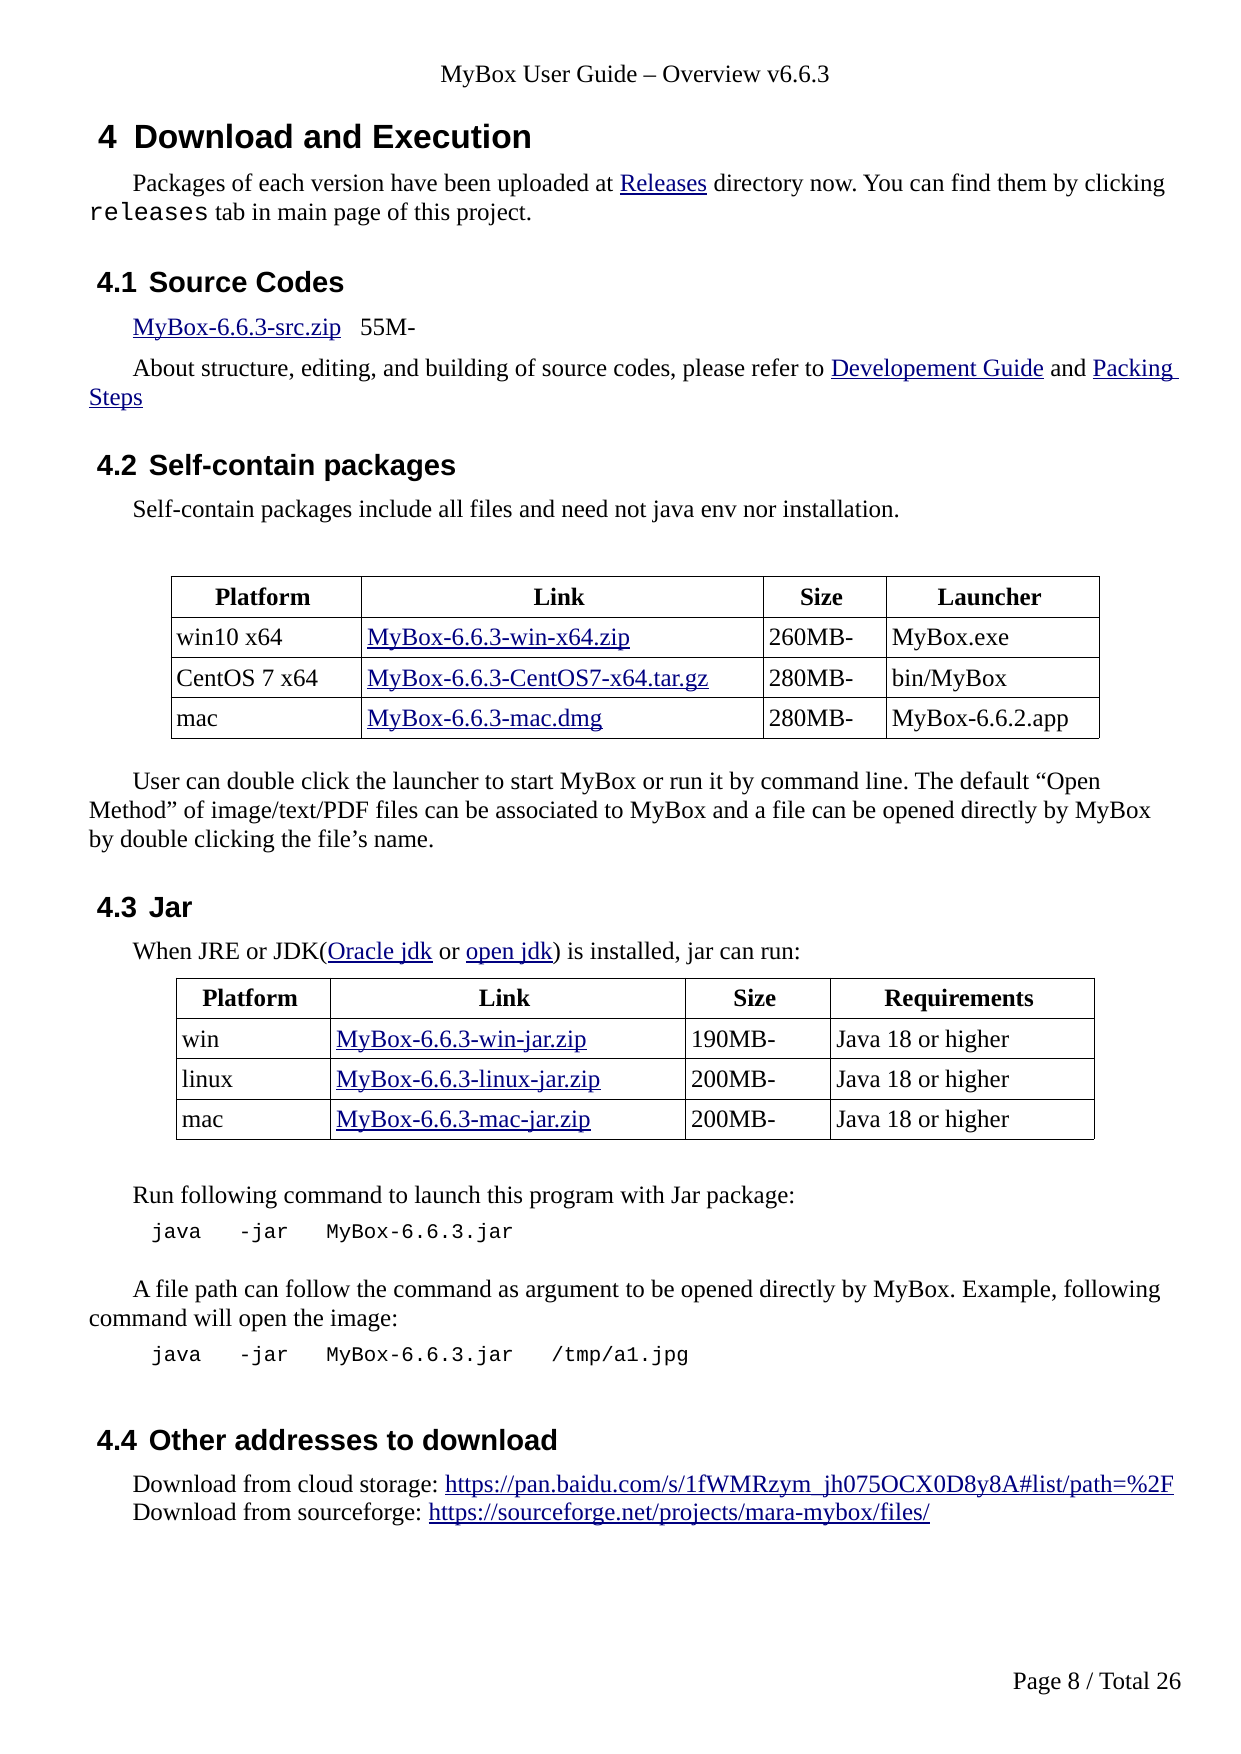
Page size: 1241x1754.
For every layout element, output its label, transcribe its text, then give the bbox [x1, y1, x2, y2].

text Packages of each version have been uploaded at Releases directory now. You can find them by clicking releases tab in main page of this project. [88, 168, 1181, 228]
table_header Requirements [831, 979, 1094, 1018]
text java -jar MyBox-6.6.3.jar /tmp/a1.jpg [88, 1344, 1181, 1368]
subtitle Other addresses to download [88, 1423, 1181, 1456]
table_header Link [331, 979, 685, 1018]
text A file path can follow the command as argument to be opened directly by MyBox. Example, following command will open the image: [88, 1274, 1181, 1332]
table_cell 280MB- [764, 698, 886, 738]
table_cell MyBox-6.6.3-mac-jar.zip [331, 1100, 685, 1139]
text MyBox-6.6.3-src.zip 55M- [88, 312, 1181, 340]
table_header Link [362, 577, 763, 617]
table_cell MyBox-6.6.3-win-x64.zip [362, 618, 763, 657]
table_cell MyBox-6.6.3-CentOS7-x64.tar.gz [362, 658, 763, 697]
table_cell mac [177, 1100, 330, 1139]
table_header Launcher [887, 577, 1099, 617]
text Run following command to launch this program with Jar package: [88, 1180, 1181, 1209]
text When JRE or JDK(Oracle jdk or open jdk) is installed, jar can run: [88, 936, 1181, 965]
text User can double click the launcher to start MyBox or run it by command line. The default “Open Method” of image/text/PDF files can be associated to MyBox and a file can be opened directly by MyBox by double clicking the file’s name. [88, 766, 1181, 853]
table_cell MyBox-6.6.3-linux-jar.zip [331, 1059, 685, 1098]
subtitle Source Codes [88, 266, 1181, 299]
table_header Size [686, 979, 830, 1018]
table_header Platform [177, 979, 330, 1018]
table_cell 200MB- [686, 1059, 830, 1098]
subtitle Self-contain packages [88, 448, 1181, 481]
text About structure, editing, and building of source codes, please refer to Developement Guide and Packing Steps [88, 353, 1181, 410]
table_cell MyBox-6.6.3-win-jar.zip [331, 1019, 685, 1058]
table_cell MyBox-6.6.3-mac.dmg [362, 698, 763, 738]
table_cell CentOS 7 x64 [172, 658, 361, 697]
table_cell win10 x64 [172, 618, 361, 657]
text Download from cloud storage: https://pan.baidu.com/s/1fWMRzym_jh075OCX0D8y8A#list/path=%2F Download from sourceforge: https://sourceforge.net/projects/mara-mybox/files/ [88, 1469, 1181, 1526]
table_cell 280MB- [764, 658, 886, 697]
table_cell MyBox.exe [887, 618, 1099, 657]
table_cell 190MB- [686, 1019, 830, 1058]
table_cell mac [172, 698, 361, 738]
table_cell Java 18 or higher [831, 1100, 1094, 1139]
text java -jar MyBox-6.6.3.jar [88, 1221, 1181, 1245]
subtitle Download and Execution [88, 117, 1181, 156]
table_cell 260MB- [764, 618, 886, 657]
table_cell bin/MyBox [887, 658, 1099, 697]
text Self-contain packages include all files and need not java env nor installation. [88, 494, 1181, 523]
table_header Platform [172, 577, 361, 617]
table_cell 200MB- [686, 1100, 830, 1139]
table_cell MyBox-6.6.2.app [887, 698, 1099, 738]
table_cell Java 18 or higher [831, 1059, 1094, 1098]
table_cell linux [177, 1059, 330, 1098]
table_cell win [177, 1019, 330, 1058]
subtitle Jar [88, 890, 1181, 924]
table_cell Java 18 or higher [831, 1019, 1094, 1058]
table_header Size [764, 577, 886, 617]
